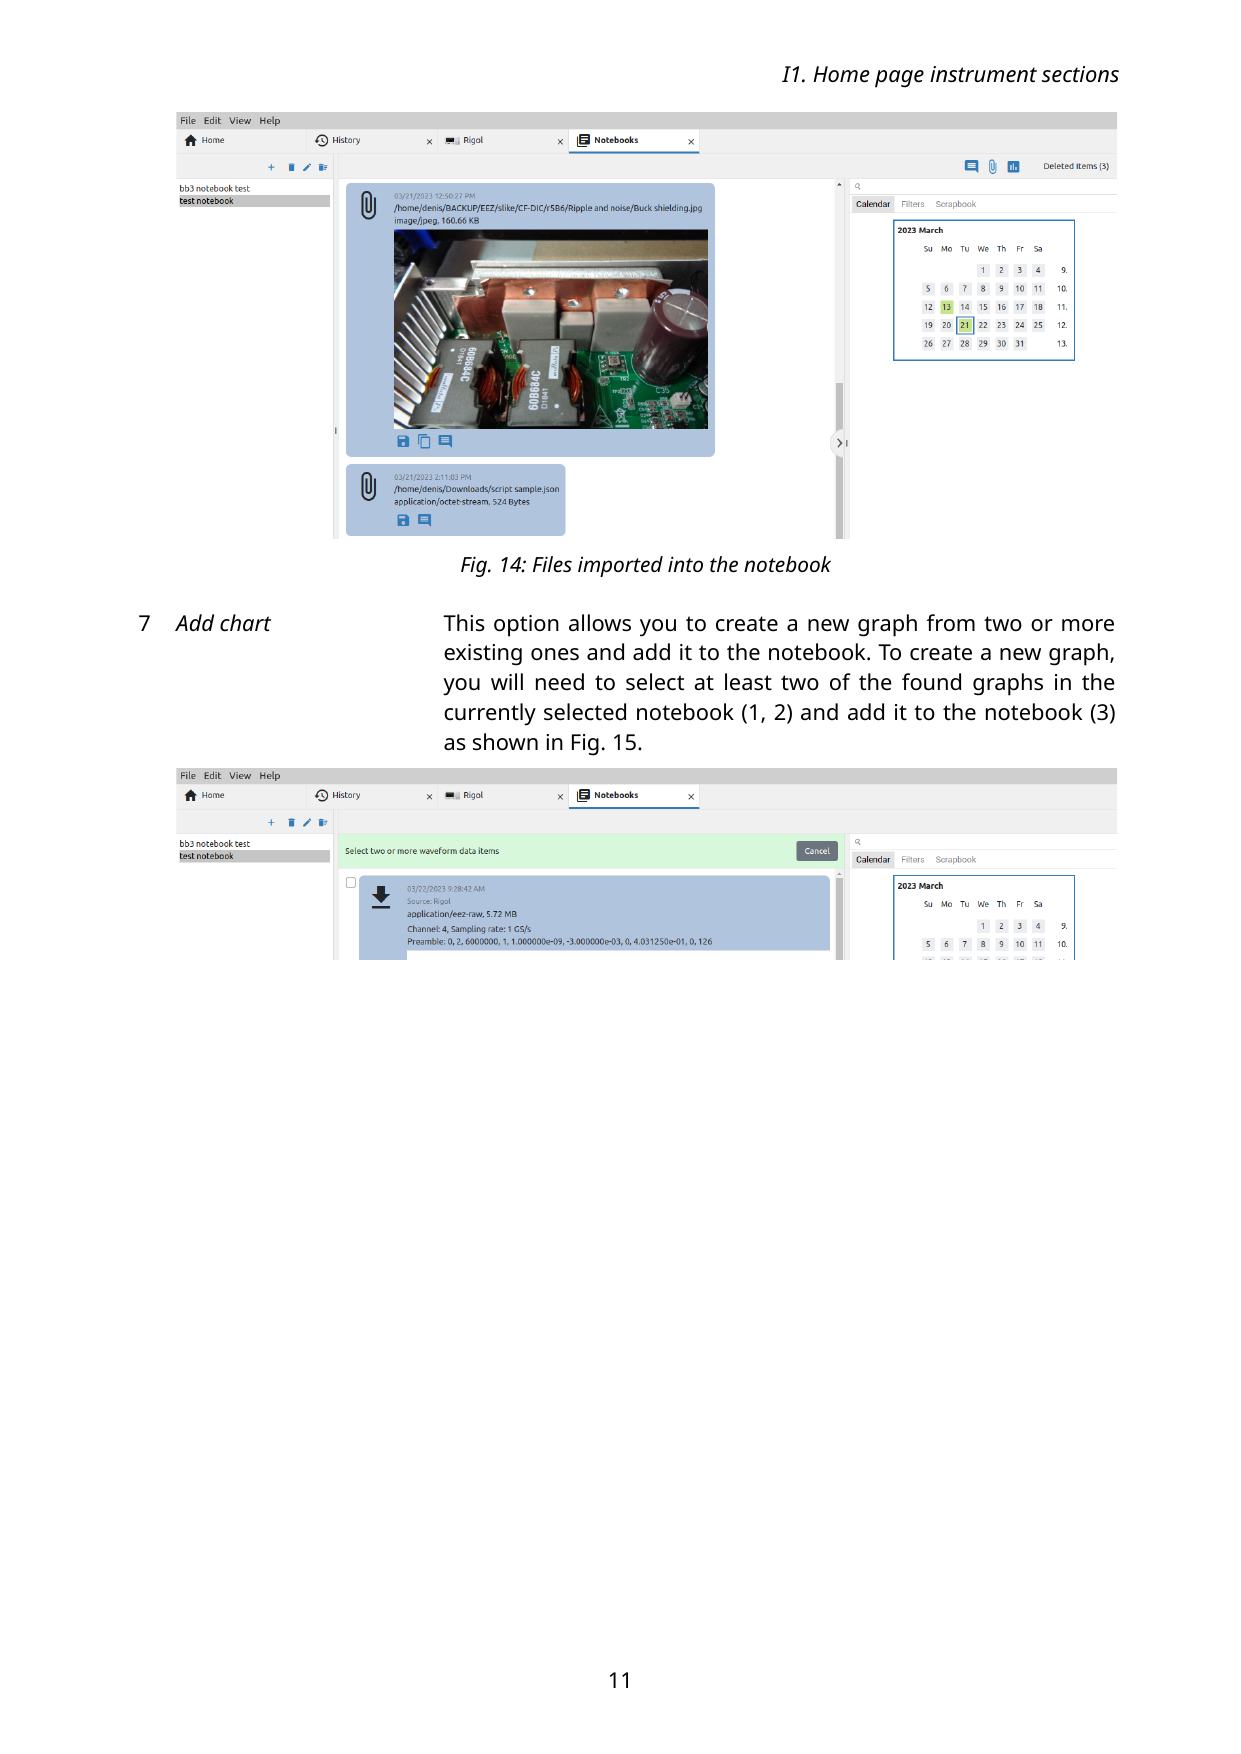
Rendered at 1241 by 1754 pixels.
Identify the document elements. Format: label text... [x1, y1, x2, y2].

table_cell [118, 107, 171, 602]
picture [176, 112, 1118, 539]
table_cell [171, 762, 1123, 996]
table_cell [171, 107, 1123, 602]
table_cell Add chart [171, 602, 438, 762]
picture [176, 768, 1118, 960]
table_cell 7 [118, 602, 171, 762]
table_cell [118, 762, 171, 996]
table_cell This option allows you to create a new graph from two or more existing ones and add it to the notebook. To create a new graph, you will need to select at least two of the found graphs in the currently selected notebook (1, 2) and add it to the notebook (3) as shown in Fig. 15. [438, 602, 1123, 762]
